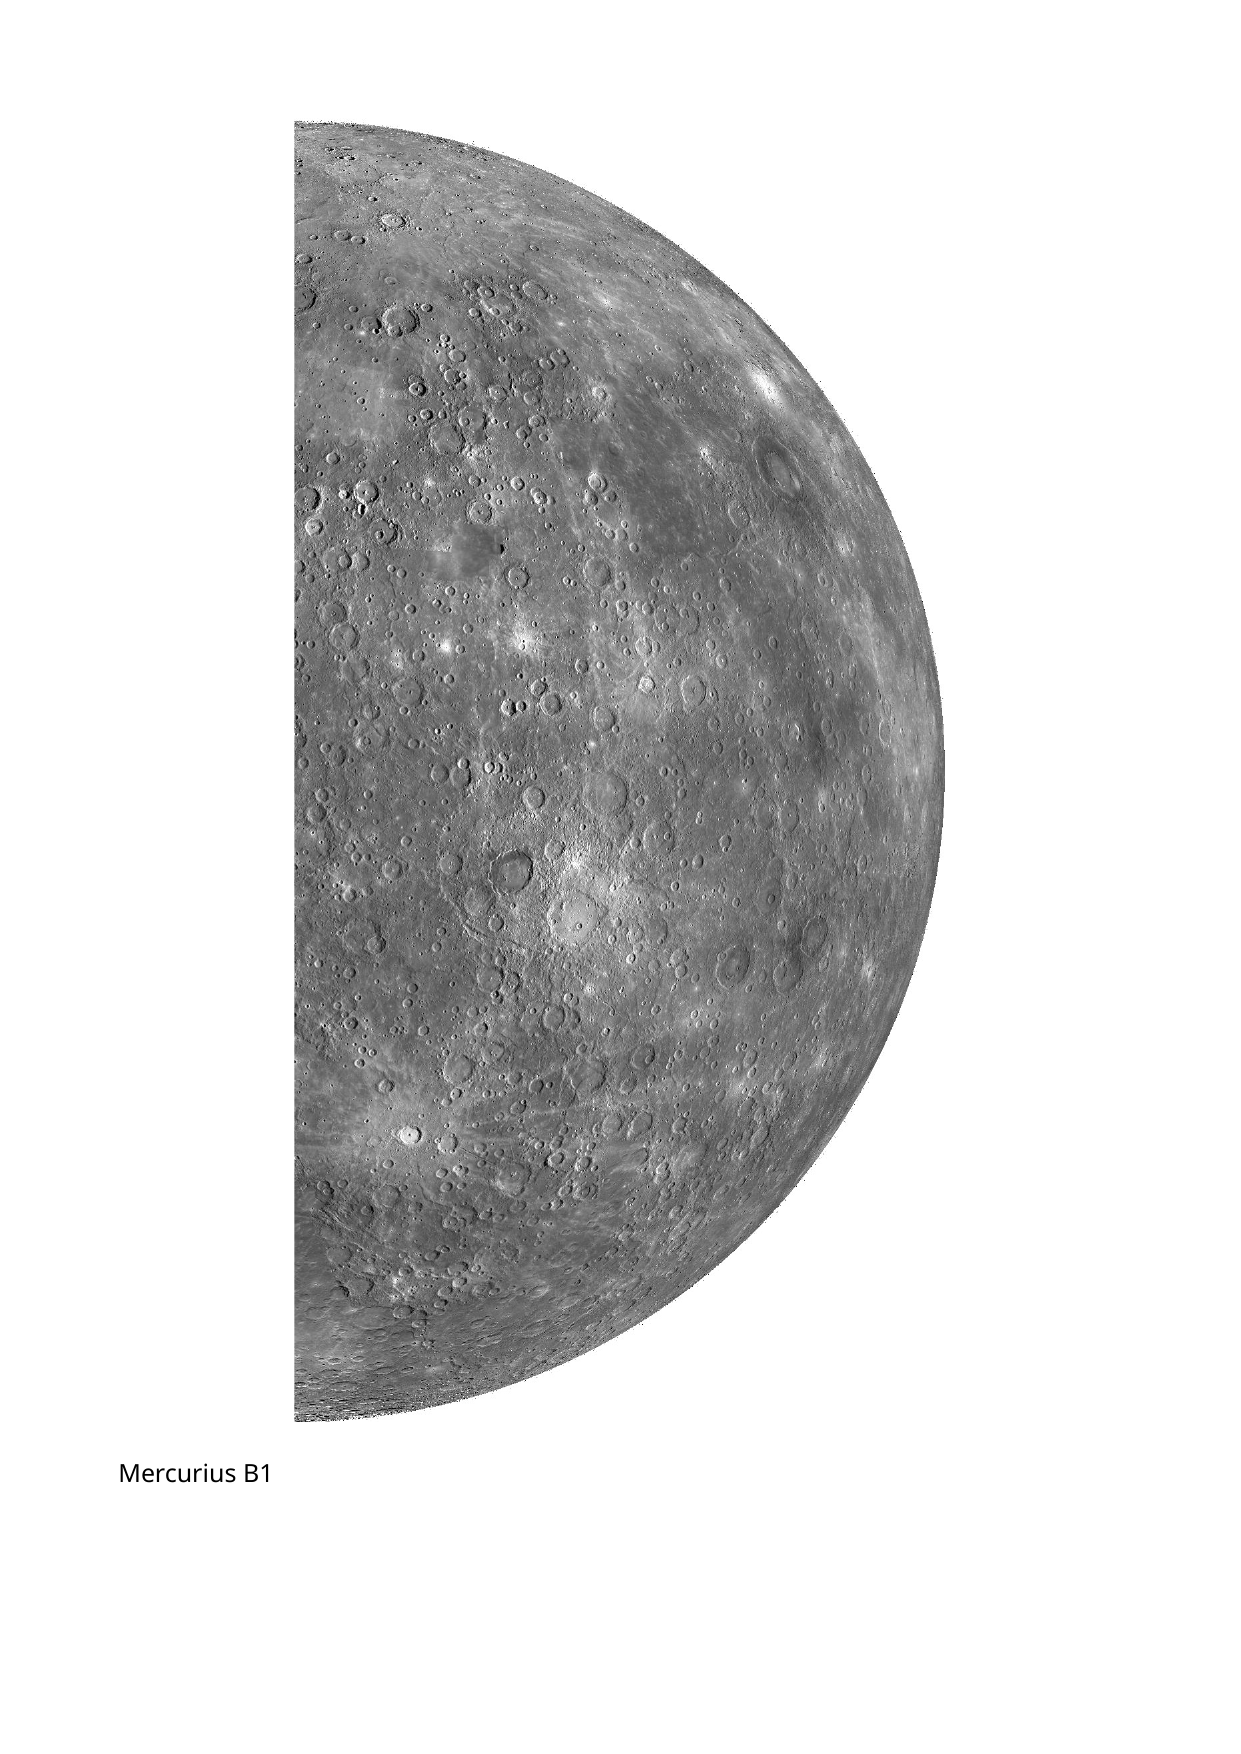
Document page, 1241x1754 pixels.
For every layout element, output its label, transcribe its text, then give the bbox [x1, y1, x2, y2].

picture [294, 118, 946, 1422]
text Mercurius B1 [118, 1456, 1122, 1490]
